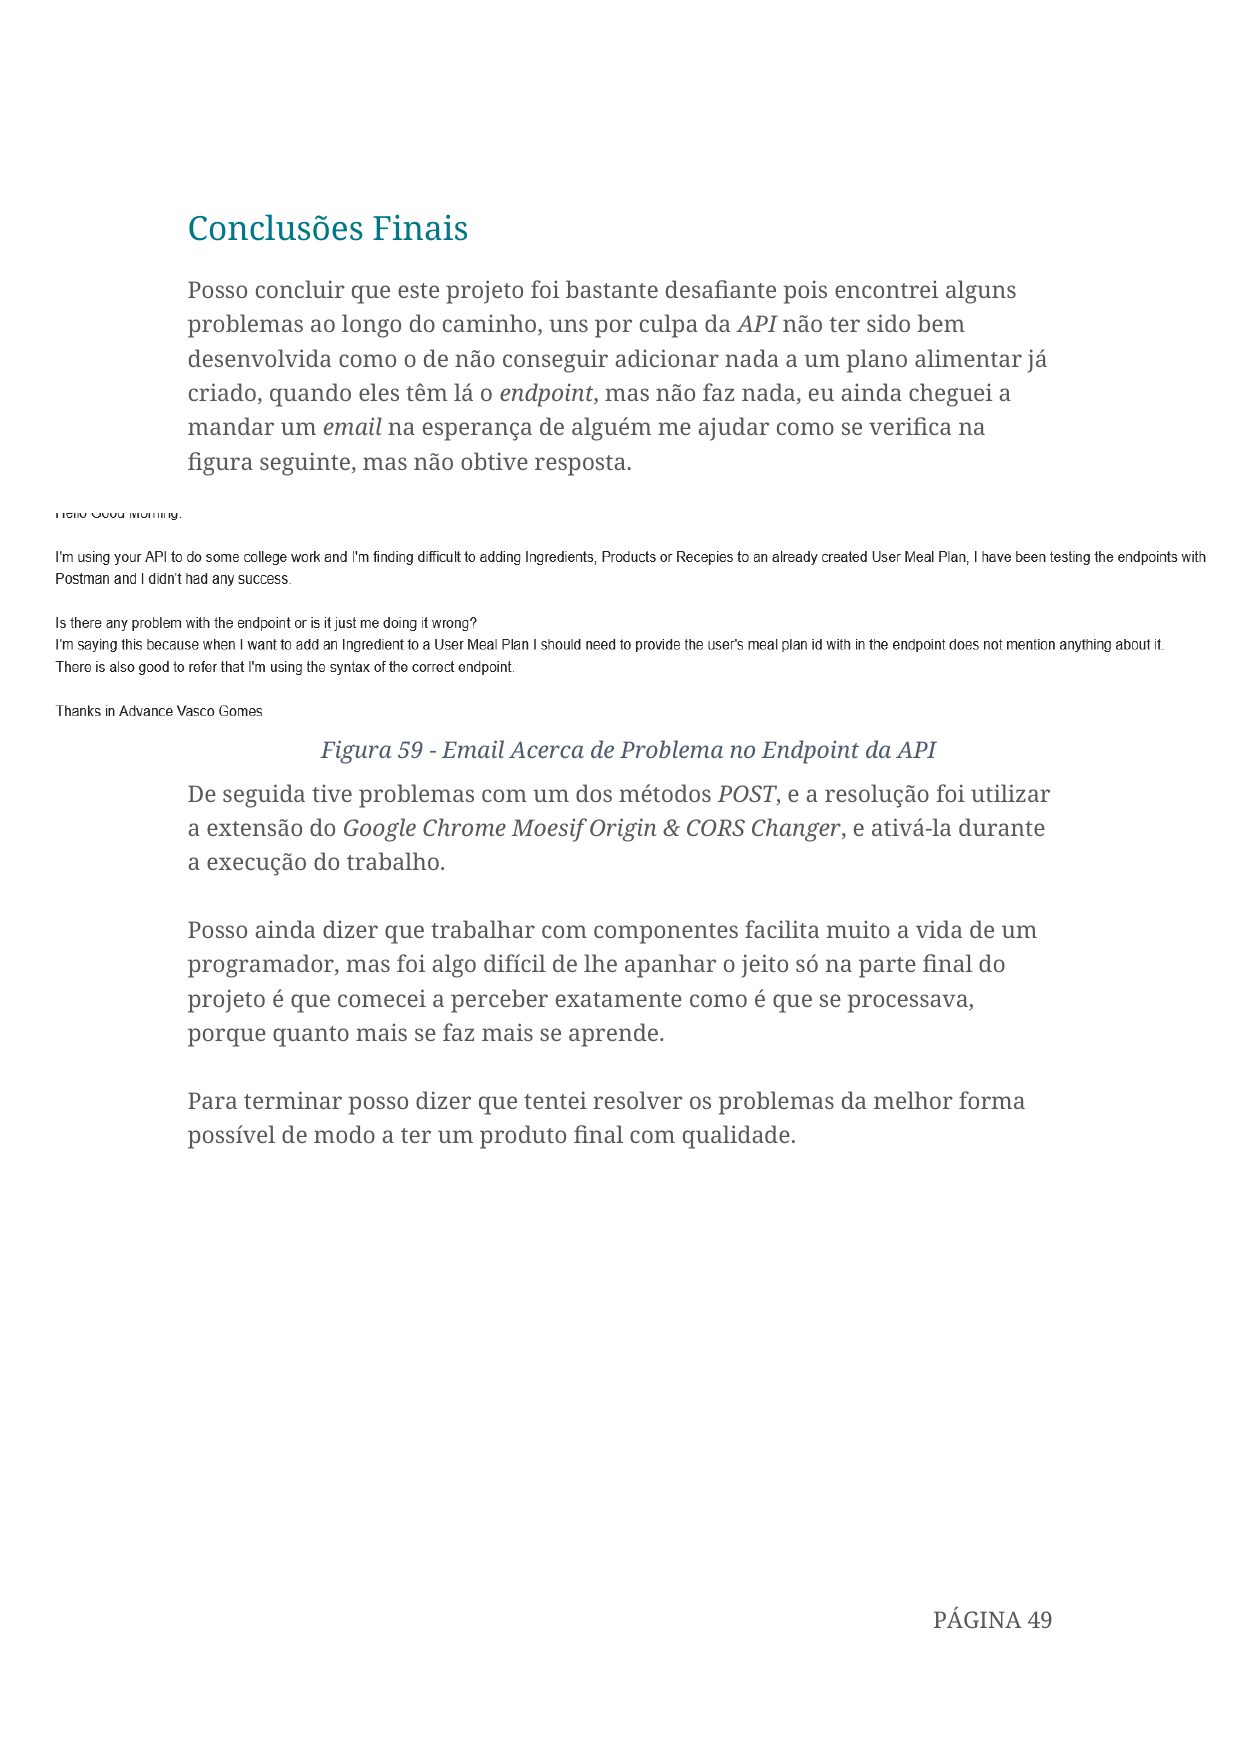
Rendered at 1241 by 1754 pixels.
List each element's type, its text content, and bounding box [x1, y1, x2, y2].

text Posso concluir que este projeto foi bastante desafiante pois encontrei alguns problemas ao longo do caminho, uns por culpa da API não ter sido bem desenvolvida como o de não conseguir adicionar nada a um plano alimentar já criado, quando eles têm lá o endpoint, mas não faz nada, eu ainda cheguei a mandar um email na esperança de alguém me ajudar como se verifica na figura seguinte, mas não obtive resposta. [187, 274, 1053, 477]
table_header Figura 59 - Email Acerca de Problema no Endpoint da API [39, 501, 1221, 765]
text Para terminar posso dizer que tentei resolver os problemas da melhor forma possível de modo a ter um produto final com qualidade. [187, 1085, 1053, 1150]
subtitle Conclusões Finais [187, 205, 1053, 251]
text De seguida tive problemas com um dos métodos POST, e a resolução foi utilizar a extensão do Google Chrome Moesif Origin & CORS Changer, e ativá-la durante a execução do trabalho. [187, 777, 1053, 877]
text Posso ainda dizer que trabalhar com componentes facilita muito a vida de um programador, mas foi algo difícil de lhe apanhar o jeito só na parte final do projeto é que comecei a perceber exatamente como é que se processava, porque quanto mais se faz mais se aprende. [187, 914, 1053, 1048]
